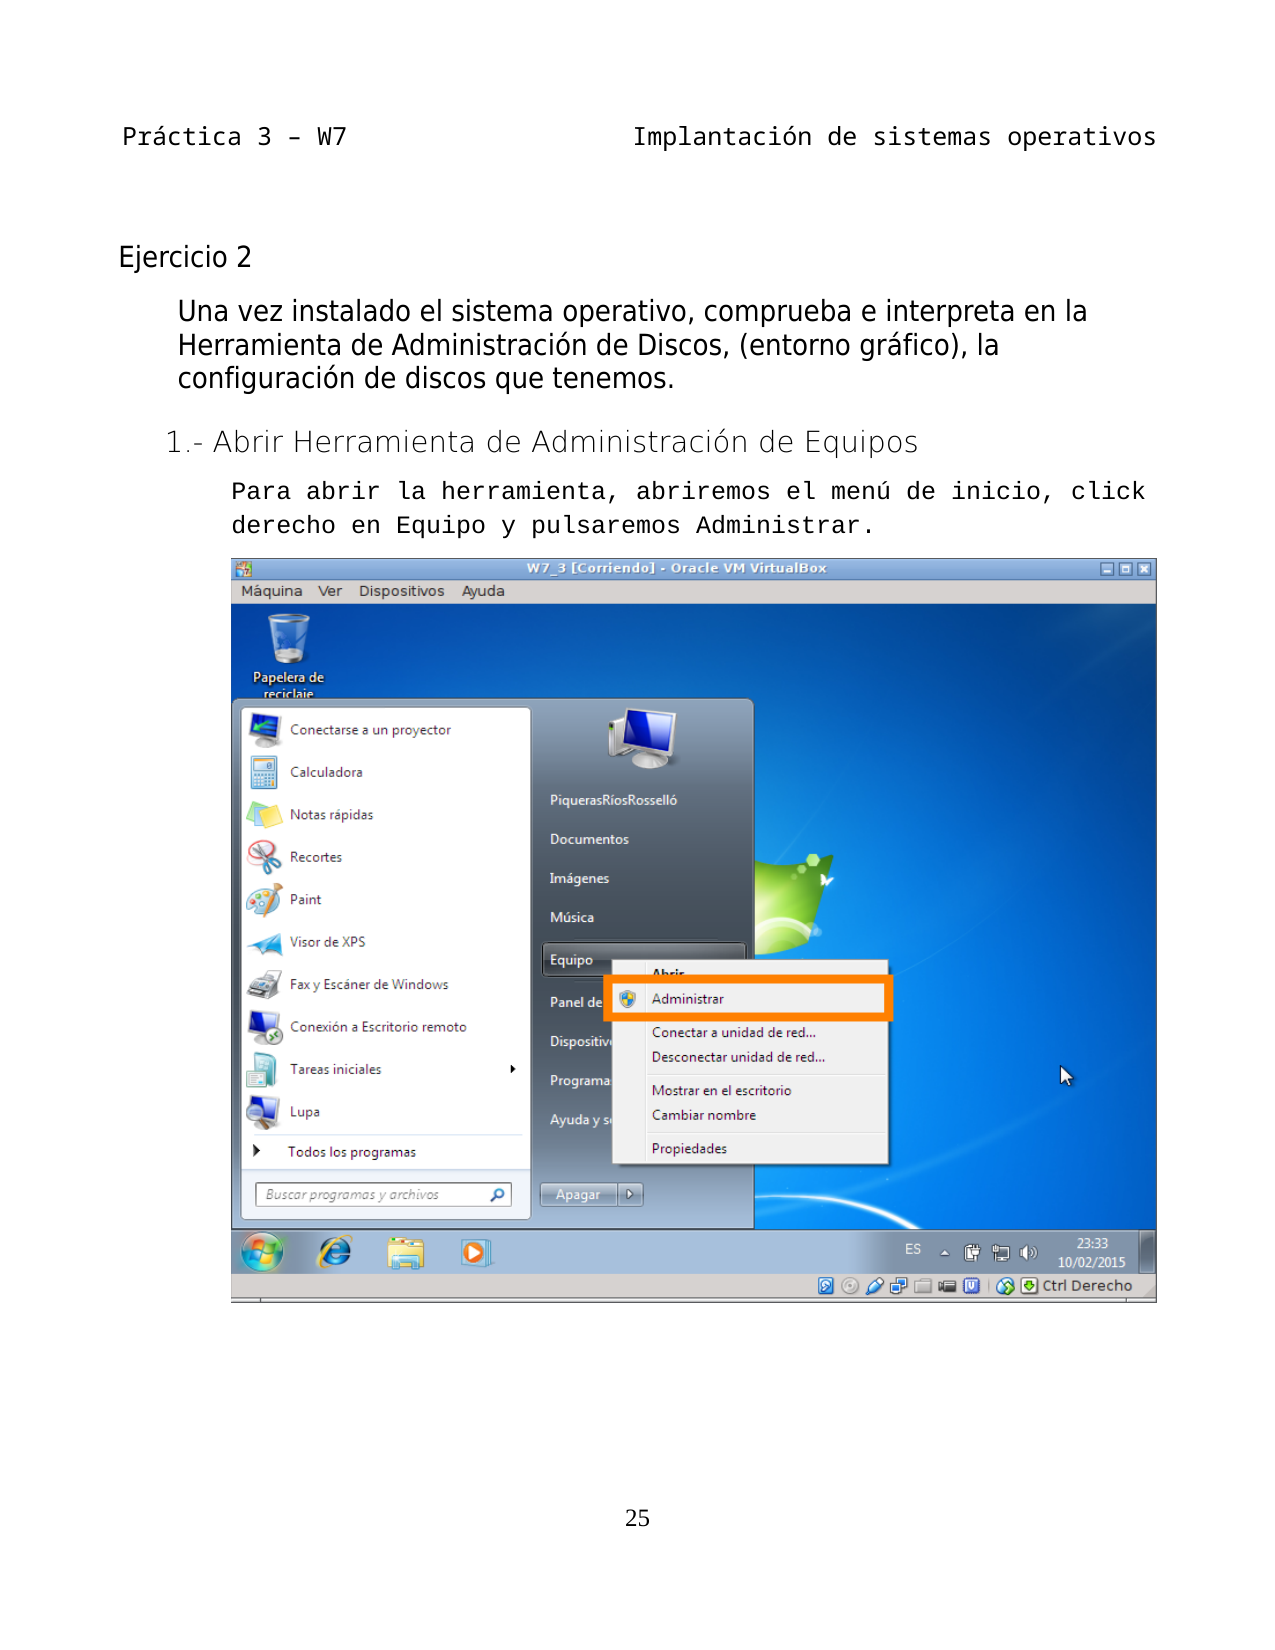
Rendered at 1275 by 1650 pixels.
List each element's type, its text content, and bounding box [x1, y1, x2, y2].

list Abrir Herramienta de Administración de Equipos [156, 425, 1157, 459]
picture [231, 558, 1157, 1303]
text Para abrir la herramienta, abriremos el menú de inicio, click derecho en Equipo y pulsaremos Administrar. [231, 478, 1157, 541]
text Ejercicio 2 [118, 241, 1157, 275]
text Una vez instalado el sistema operativo, comprueba e interpreta en la Herramienta de Administración de Discos, (entorno gráfico), la configuración de discos que tenemos. [177, 294, 1157, 396]
